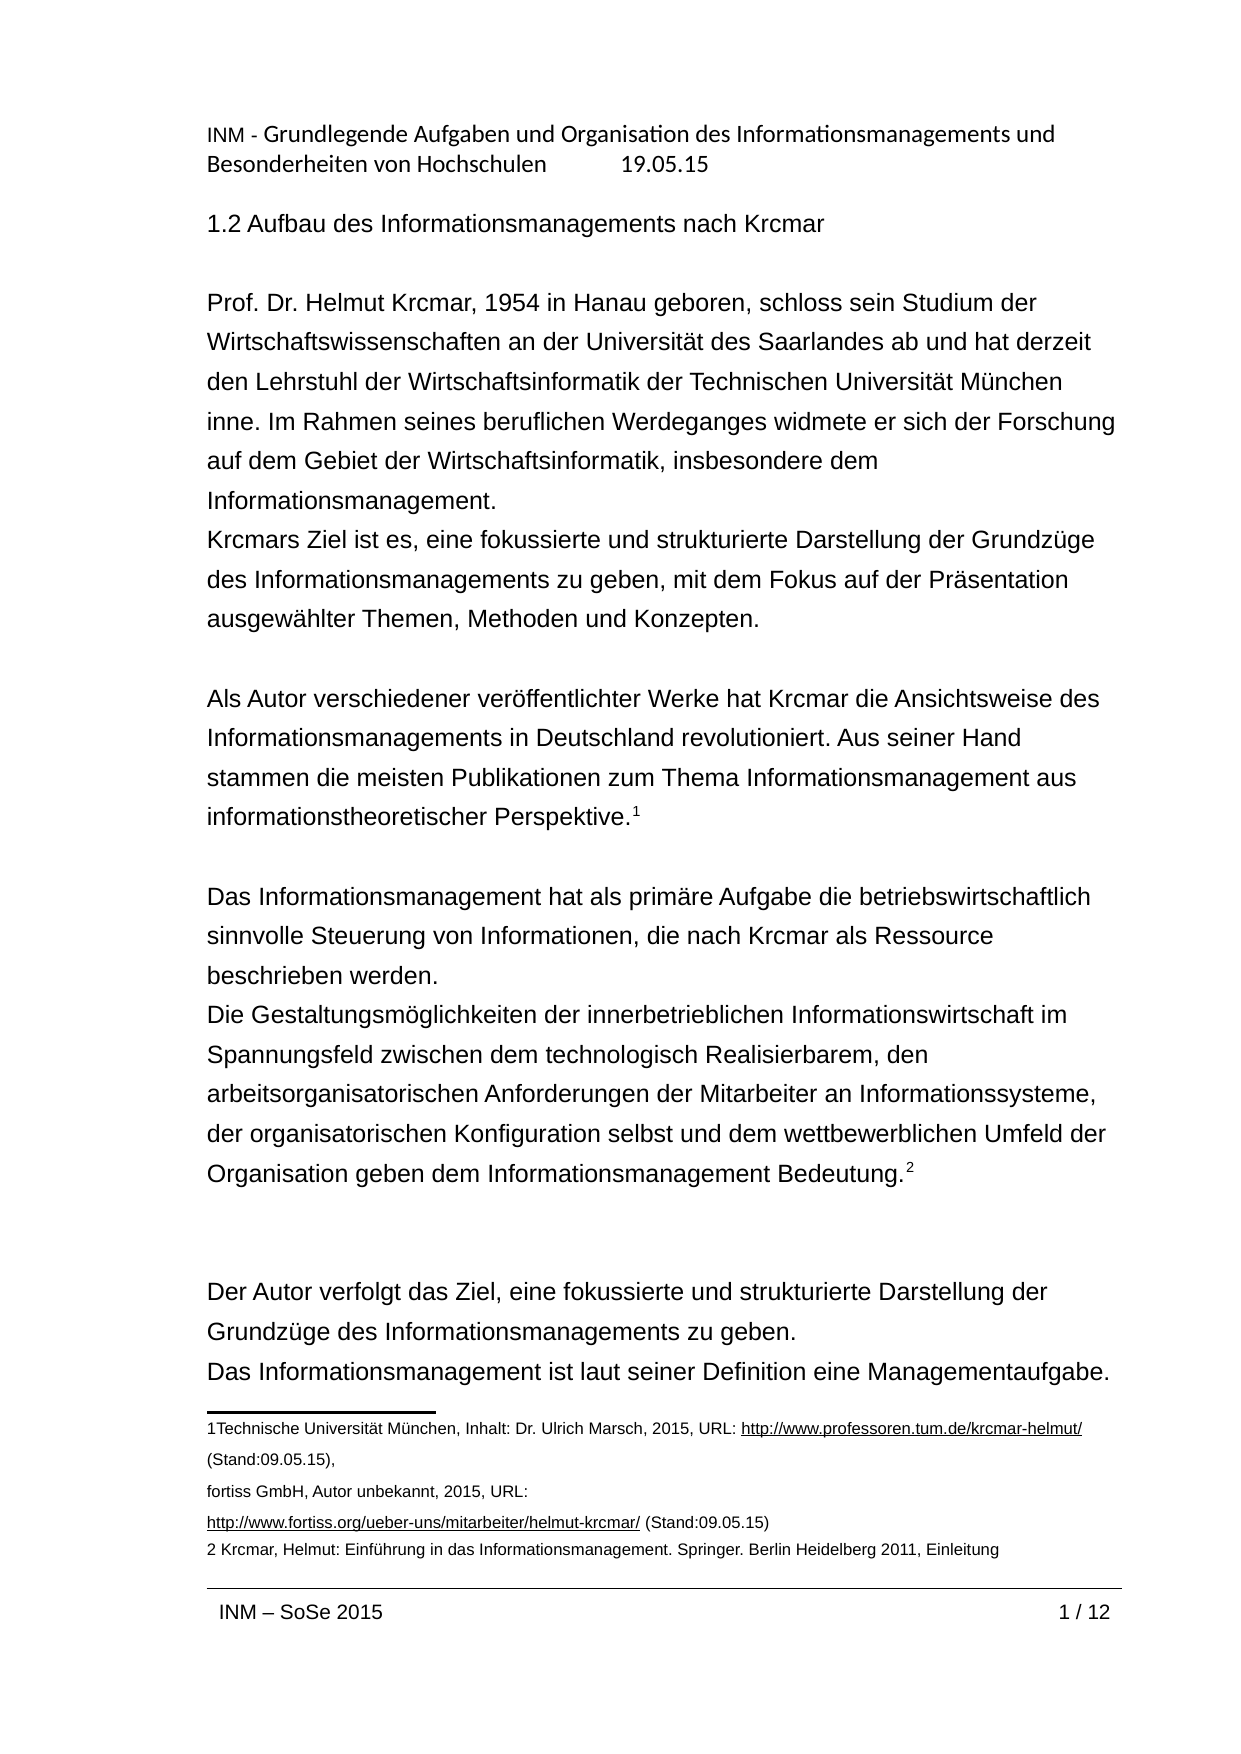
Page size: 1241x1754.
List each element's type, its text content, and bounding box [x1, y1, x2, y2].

text Der Autor verfolgt das Ziel, eine fokussierte und strukturierte Darstellung der Grundzüge des Informationsmanagements zu geben. [207, 1277, 1122, 1346]
text 1.2 Aufbau des Informationsmanagements nach Krcmar [207, 209, 1122, 277]
text Als Autor verschiedener veröffentlichter Werke hat Krcmar die Ansichtsweise des Informationsmanagements in Deutschland revolutioniert. Aus seiner Hand stammen die meisten Publikationen zum Thema Informationsmanagement aus informationstheoretischer Perspektive. [207, 684, 1122, 831]
text Die Gestaltungsmöglichkeiten der innerbetrieblichen Informationswirtschaft im Spannungsfeld zwischen dem technologisch Realisierbarem, den arbeitsorganisatorischen Anforderungen der Mitarbeiter an Informationssysteme, der organisatorischen Konfiguration selbst und dem wettbewerblichen Umfeld der Organisation geben dem Informationsmanagement Bedeutung. [207, 1000, 1122, 1187]
text Prof. Dr. Helmut Krcmar, 1954 in Hanau geboren, schloss sein Studium der Wirtschaftswissenschaften an der Universität des Saarlandes ab und hat derzeit den Lehrstuhl der Wirtschaftsinformatik der Technischen Universität München inne. Im Rahmen seines beruflichen Werdeganges widmete er sich der Forschung auf dem Gebiet der Wirtschaftsinformatik, insbesondere dem Informationsmanagement. [207, 288, 1122, 514]
text Krcmar, Helmut: Einführung in das Informationsmanagement. Springer. Berlin Heidelberg 2011, Einleitung [207, 1539, 1122, 1559]
text Das Informationsmanagement ist laut seiner Definition eine Managementaufgabe. [207, 1357, 1122, 1385]
text Technische Universität München, Inhalt: Dr. Ulrich Marsch, 2015, URL: http://www.professoren.tum.de/krcmar-helmut/ (Stand:09.05.15), fortiss GmbH, Autor unbekannt, 2015, URL: [207, 1418, 1122, 1501]
text http://www.fortiss.org/ueber-uns/mitarbeiter/helmut-krcmar/ (Stand:09.05.15) [207, 1513, 1122, 1532]
text Krcmars Ziel ist es, eine fokussierte und strukturierte Darstellung der Grundzüge des Informationsmanagements zu geben, mit dem Fokus auf der Präsentation ausgewählter Themen, Methoden und Konzepten. [207, 525, 1122, 633]
text Das Informationsmanagement hat als primäre Aufgabe die betriebswirtschaftlich sinnvolle Steuerung von Informationen, die nach Krcmar als Ressource beschrieben werden. [207, 882, 1122, 989]
